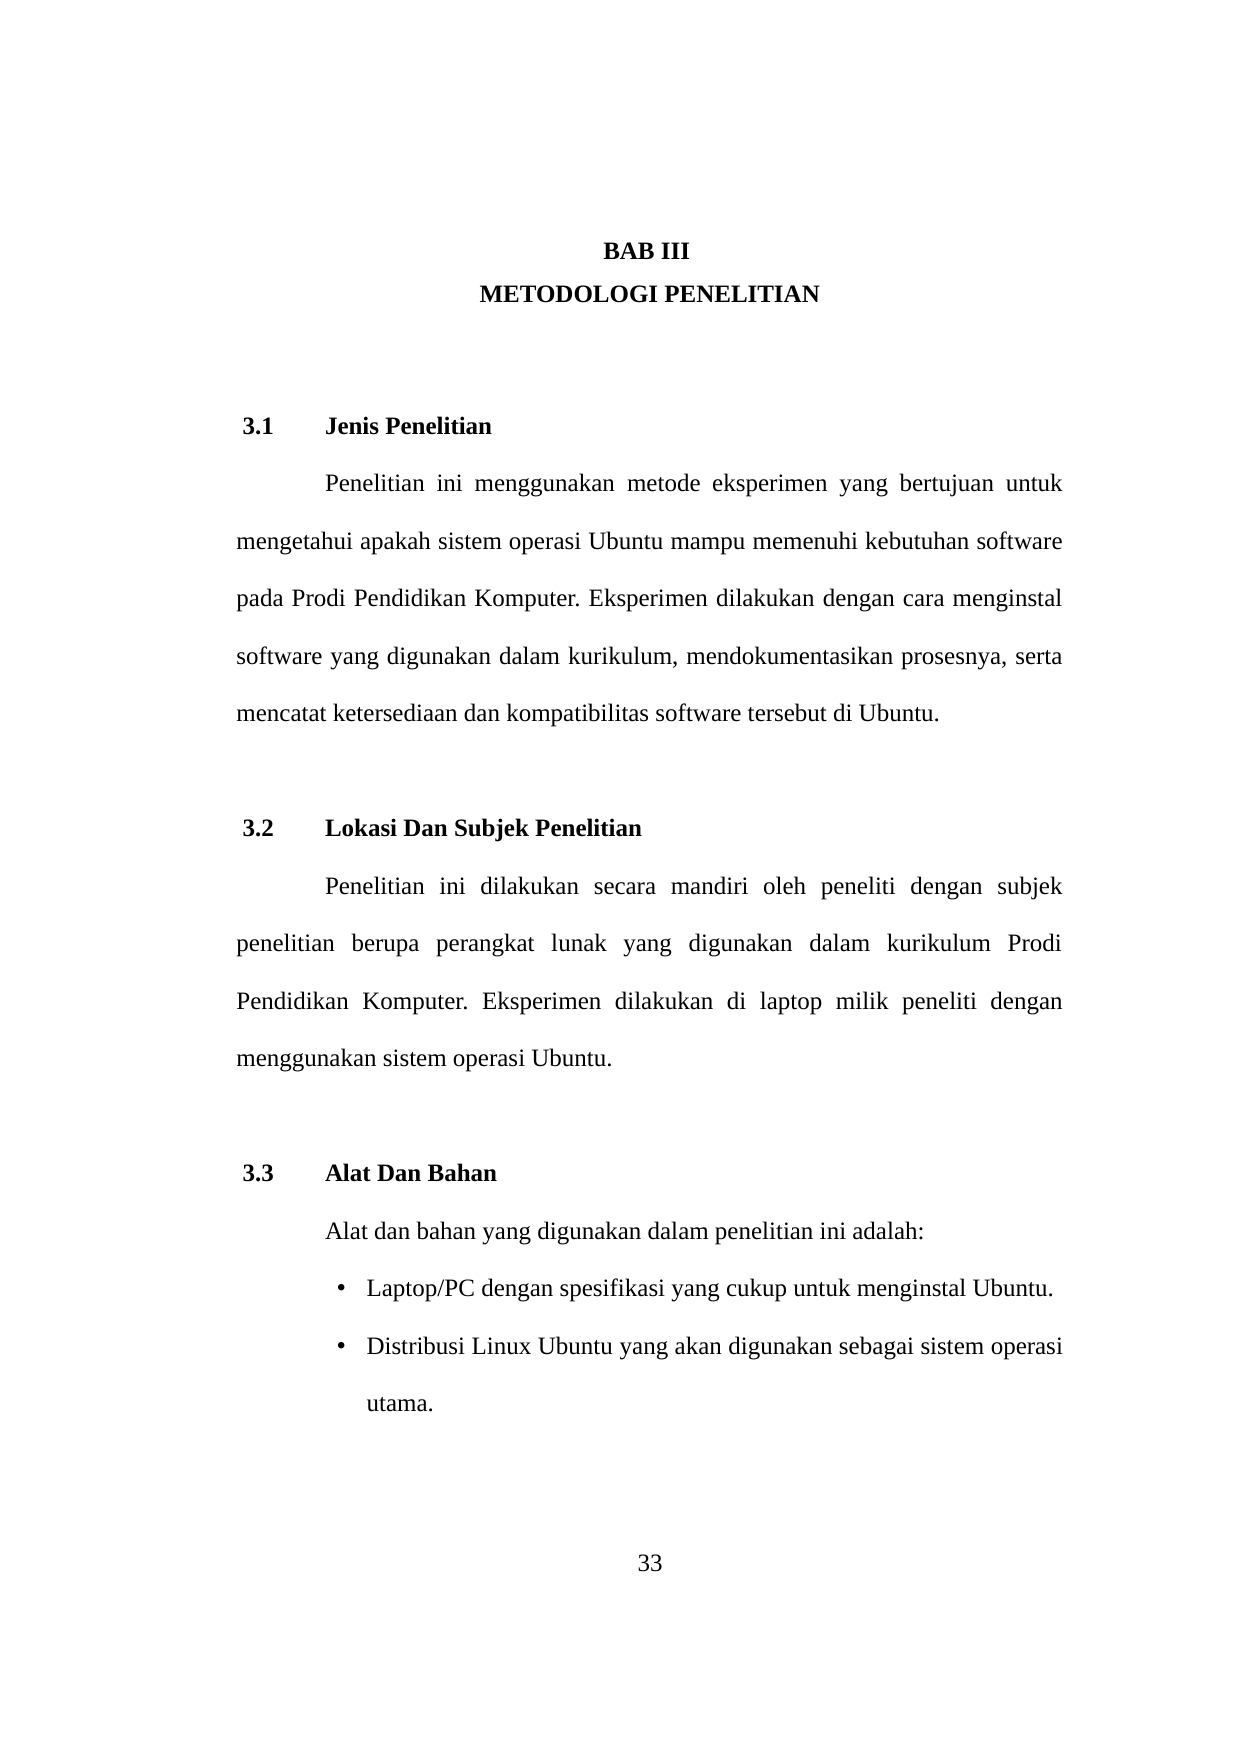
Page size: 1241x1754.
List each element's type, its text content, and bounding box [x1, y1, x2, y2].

subtitle Alat dan Bahan [236, 1158, 1063, 1187]
subtitle METODOLOGI PENELITIAN [236, 236, 1063, 308]
text Penelitian ini dilakukan secara mandiri oleh peneliti dengan subjek penelitian berupa perangkat lunak yang digunakan dalam kurikulum Prodi Pendidikan Komputer. Eksperimen dilakukan di laptop milik peneliti dengan menggunakan sistem operasi Ubuntu. [236, 871, 1063, 1072]
list Distribusi Linux Ubuntu yang akan digunakan sebagai sistem operasi utama. [337, 1331, 1063, 1417]
list Laptop/PC dengan spesifikasi yang cukup untuk menginstal Ubuntu. [337, 1273, 1063, 1302]
subtitle Jenis Penelitian [236, 411, 1063, 440]
subtitle Lokasi dan Subjek Penelitian [236, 813, 1063, 842]
text Alat dan bahan yang digunakan dalam penelitian ini adalah: [236, 1216, 1063, 1245]
text Penelitian ini menggunakan metode eksperimen yang bertujuan untuk mengetahui apakah sistem operasi Ubuntu mampu memenuhi kebutuhan software pada Prodi Pendidikan Komputer. Eksperimen dilakukan dengan cara menginstal software yang digunakan dalam kurikulum, mendokumentasikan prosesnya, serta mencatat ketersediaan dan kompatibilitas software tersebut di Ubuntu. [236, 468, 1063, 727]
